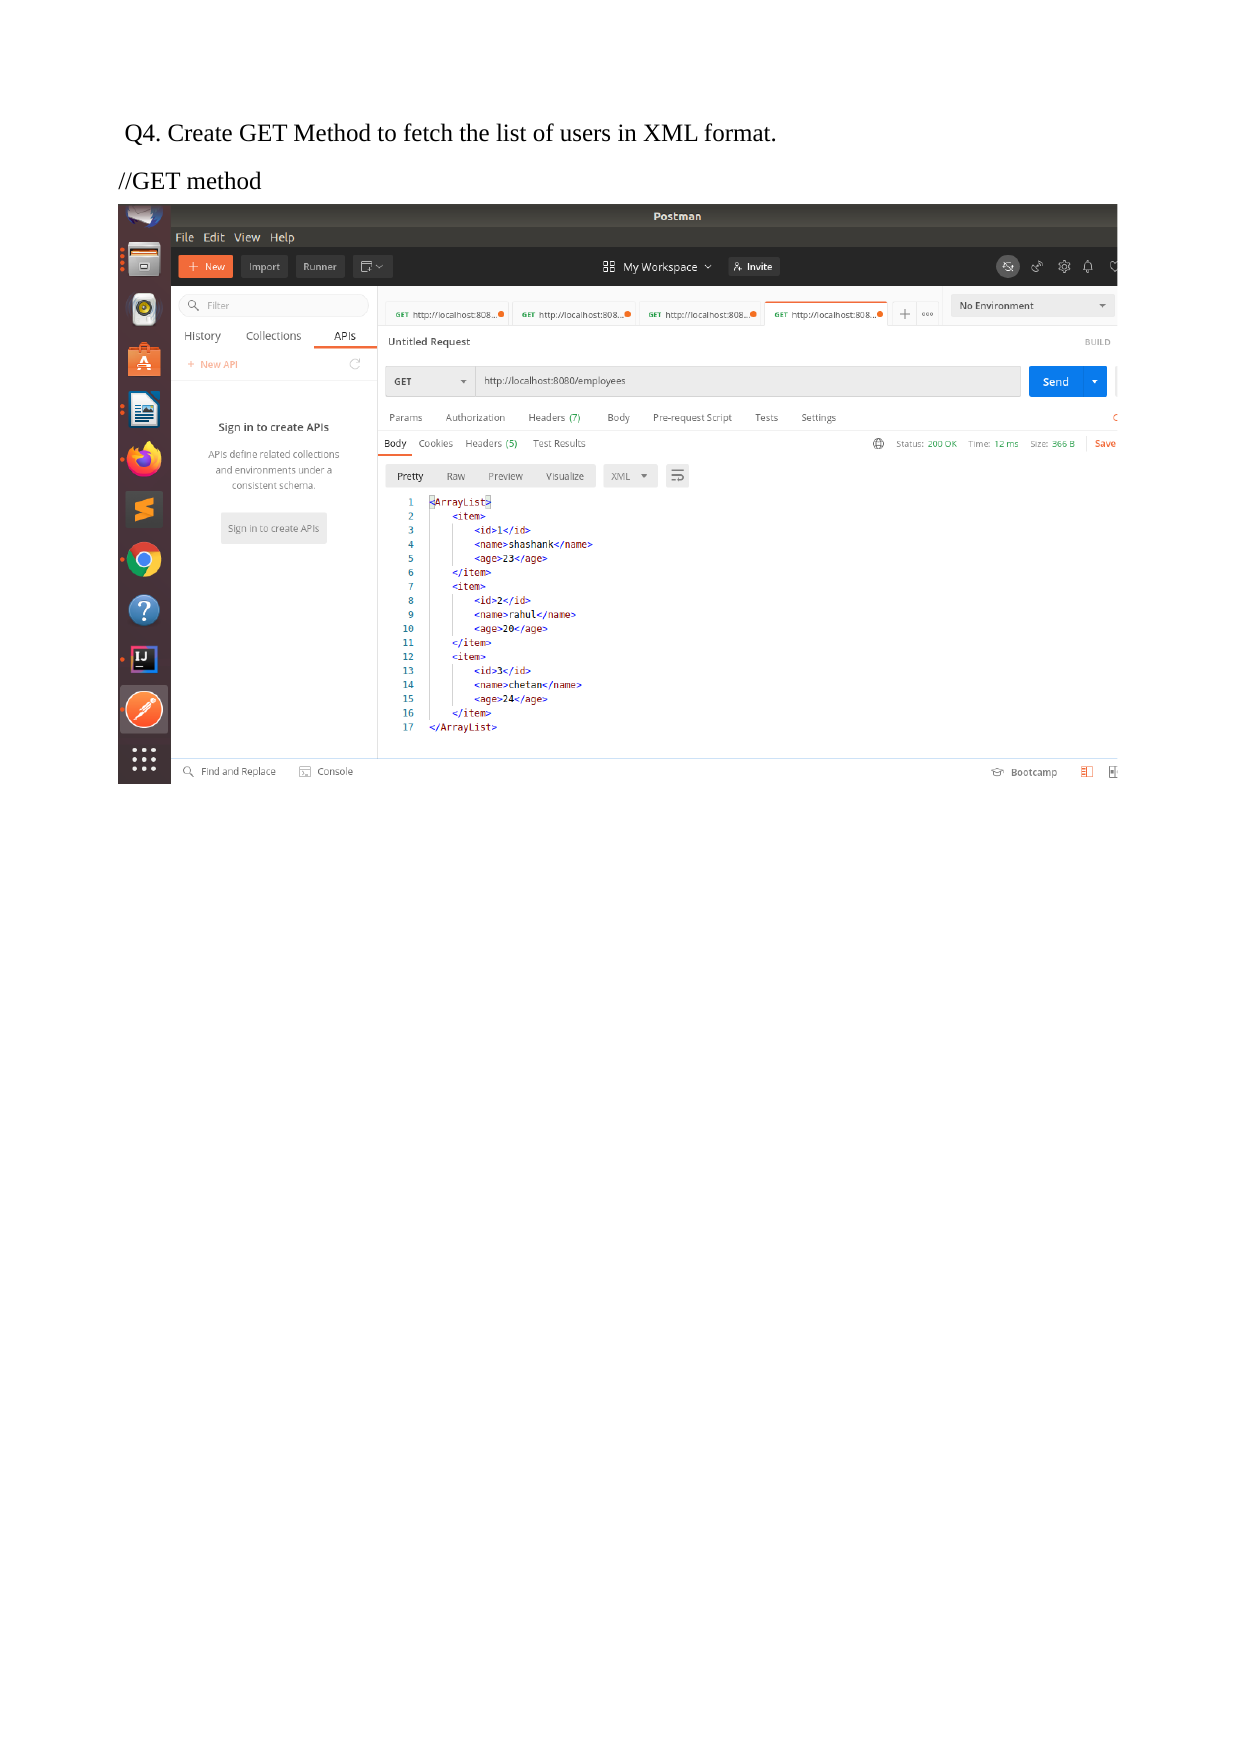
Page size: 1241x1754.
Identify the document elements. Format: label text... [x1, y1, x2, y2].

text Q4. Create GET Method to fetch the list of users in XML format. [118, 118, 1122, 147]
text //GET method [118, 166, 1122, 194]
picture [118, 204, 1118, 784]
